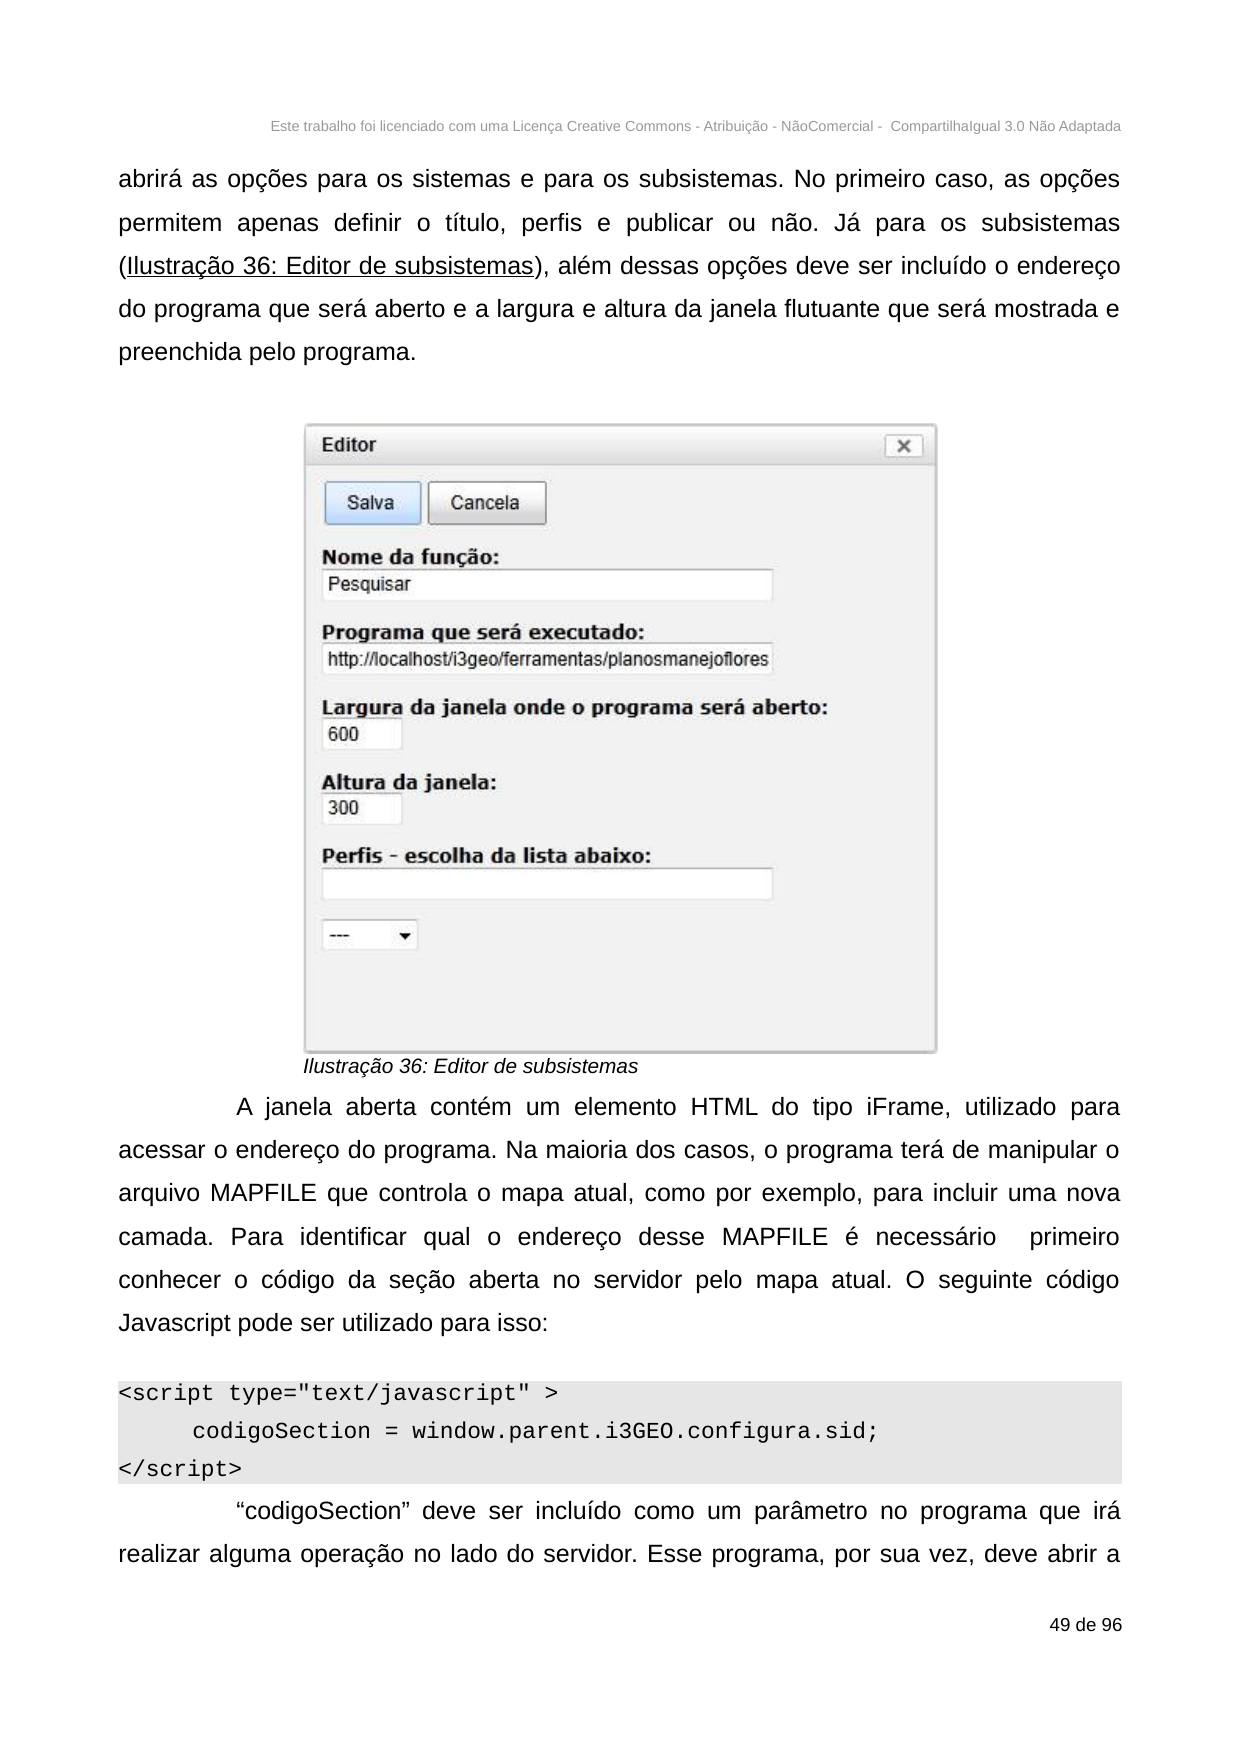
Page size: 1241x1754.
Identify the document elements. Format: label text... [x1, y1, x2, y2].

text “codigoSection” deve ser incluído como um parâmetro no programa que irá realizar alguma operação no lado do servidor. Esse programa, por sua vez, deve abrir a [118, 1496, 1122, 1568]
picture [303, 422, 938, 1054]
text </script> [118, 1458, 1122, 1484]
text Ilustração 36: Editor de subsistemas [303, 1054, 937, 1078]
text <script type="text/javascript" > [118, 1381, 1122, 1407]
text codigoSection = window.parent.i3GEO.configura.sid; [118, 1419, 1122, 1445]
text A janela aberta contém um elemento HTML do tipo iFrame, utilizado para acessar o endereço do programa. Na maioria dos casos, o programa terá de manipular o arquivo MAPFILE que controla o mapa atual, como por exemplo, para incluir uma nova camada. Para identificar qual o endereço desse MAPFILE é necessário primeiro conhecer o código da seção aberta no servidor pelo mapa atual. O seguinte código Javascript pode ser utilizado para isso: [118, 410, 1122, 1337]
text abrirá as opções para os sistemas e para os subsistemas. No primeiro caso, as opções permitem apenas definir o título, perfis e publicar ou não. Já para os subsistemas (Ilustração 36: Editor de subsistemas), além dessas opções deve ser incluído o endereço do programa que será aberto e a largura e altura da janela flutuante que será mostrada e preenchida pelo programa. [118, 164, 1122, 366]
